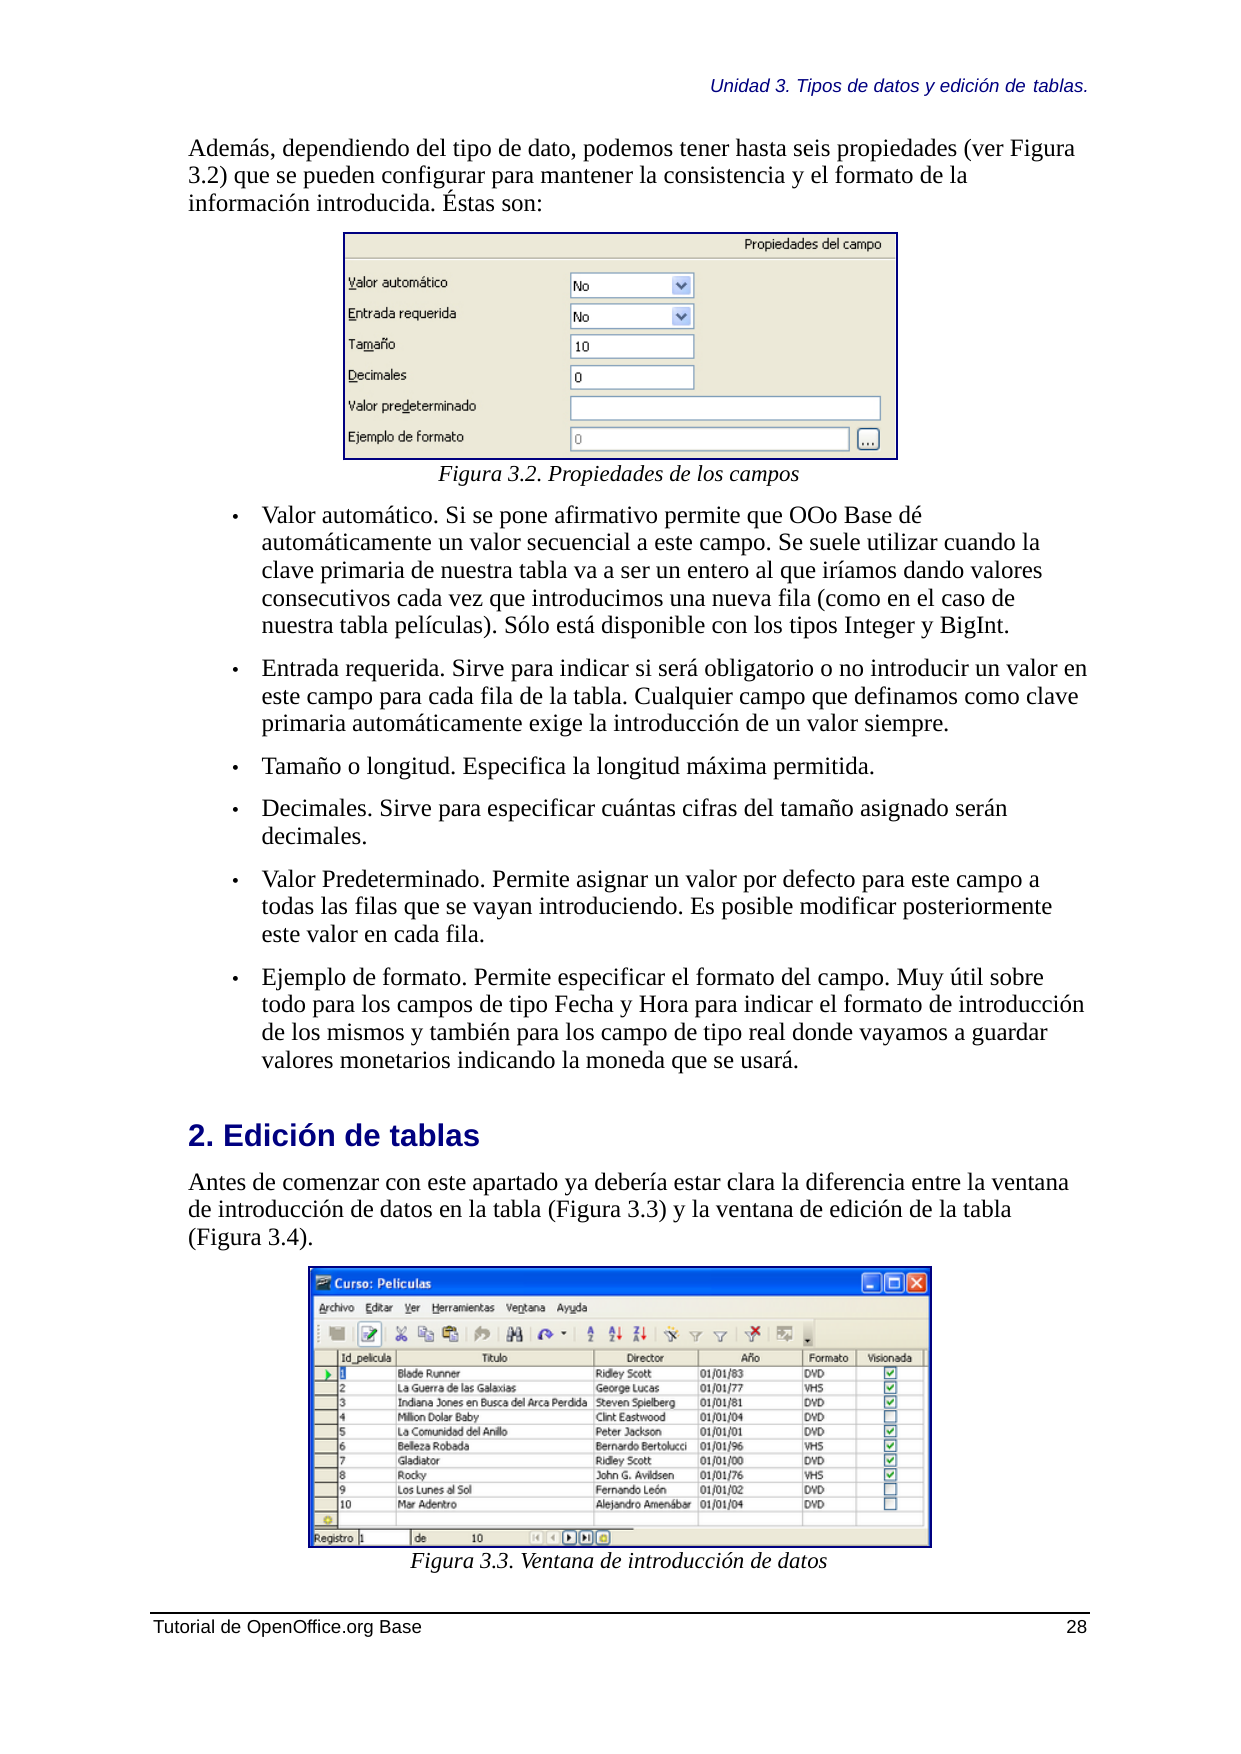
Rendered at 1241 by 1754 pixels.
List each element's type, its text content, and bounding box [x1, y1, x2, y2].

list Ejemplo de formato. Permite especificar el formato del campo. Muy útil sobre todo para los campos de tipo Fecha y Hora para indicar el formato de introducción de los mismos y también para los campo de tipo real donde vayamos a guardar valores monetarios indicando la moneda que se usará. [232, 963, 1090, 1073]
text Además, dependiendo del tipo de dato, podemos tener hasta seis propiedades (ver Figura 3.2) que se pueden configurar para mantener la consistencia y el formato de la información introducida. Éstas son: [188, 134, 1090, 217]
text Figura 3.2. Propiedades de los campos [150, 232, 1090, 486]
list Entrada requerida. Sirve para indicar si será obligatorio o no introducir un valor en este campo para cada fila de la tabla. Cualquier campo que definamos como clave primaria automáticamente exige la introducción de un valor siempre. [232, 654, 1090, 737]
list Valor automático. Si se pone afirmativo permite que OOo Base dé automáticamente un valor secuencial a este campo. Se suele utilizar cuando la clave primaria de nuestra tabla va a ser un entero al que iríamos dando valores consecutivos cada vez que introducimos una nueva fila (como en el caso de nuestra tabla películas). Sólo está disponible con los tipos Integer y BigInt. [232, 501, 1090, 639]
text Figura 3.3. Ventana de introducción de datos [150, 1266, 1090, 1574]
list Decimales. Sirve para especificar cuántas cifras del tamaño asignado serán decimales. [232, 794, 1090, 850]
text Antes de comenzar con este apartado ya debería estar clara la diferencia entre la ventana de introducción de datos en la tabla (Figura 3.3) y la ventana de edición de la tabla (Figura 3.4). [188, 1168, 1090, 1251]
list Tamaño o longitud. Especifica la longitud máxima permitida. [232, 752, 1090, 780]
list Valor Predeterminado. Permite asignar un valor por defecto para este campo a todas las filas que se vayan introduciendo. Es posible modificar posteriormente este valor en cada fila. [232, 865, 1090, 948]
picture [310, 1268, 930, 1546]
picture [345, 234, 896, 458]
subtitle Edición de tablas [188, 1118, 1090, 1153]
